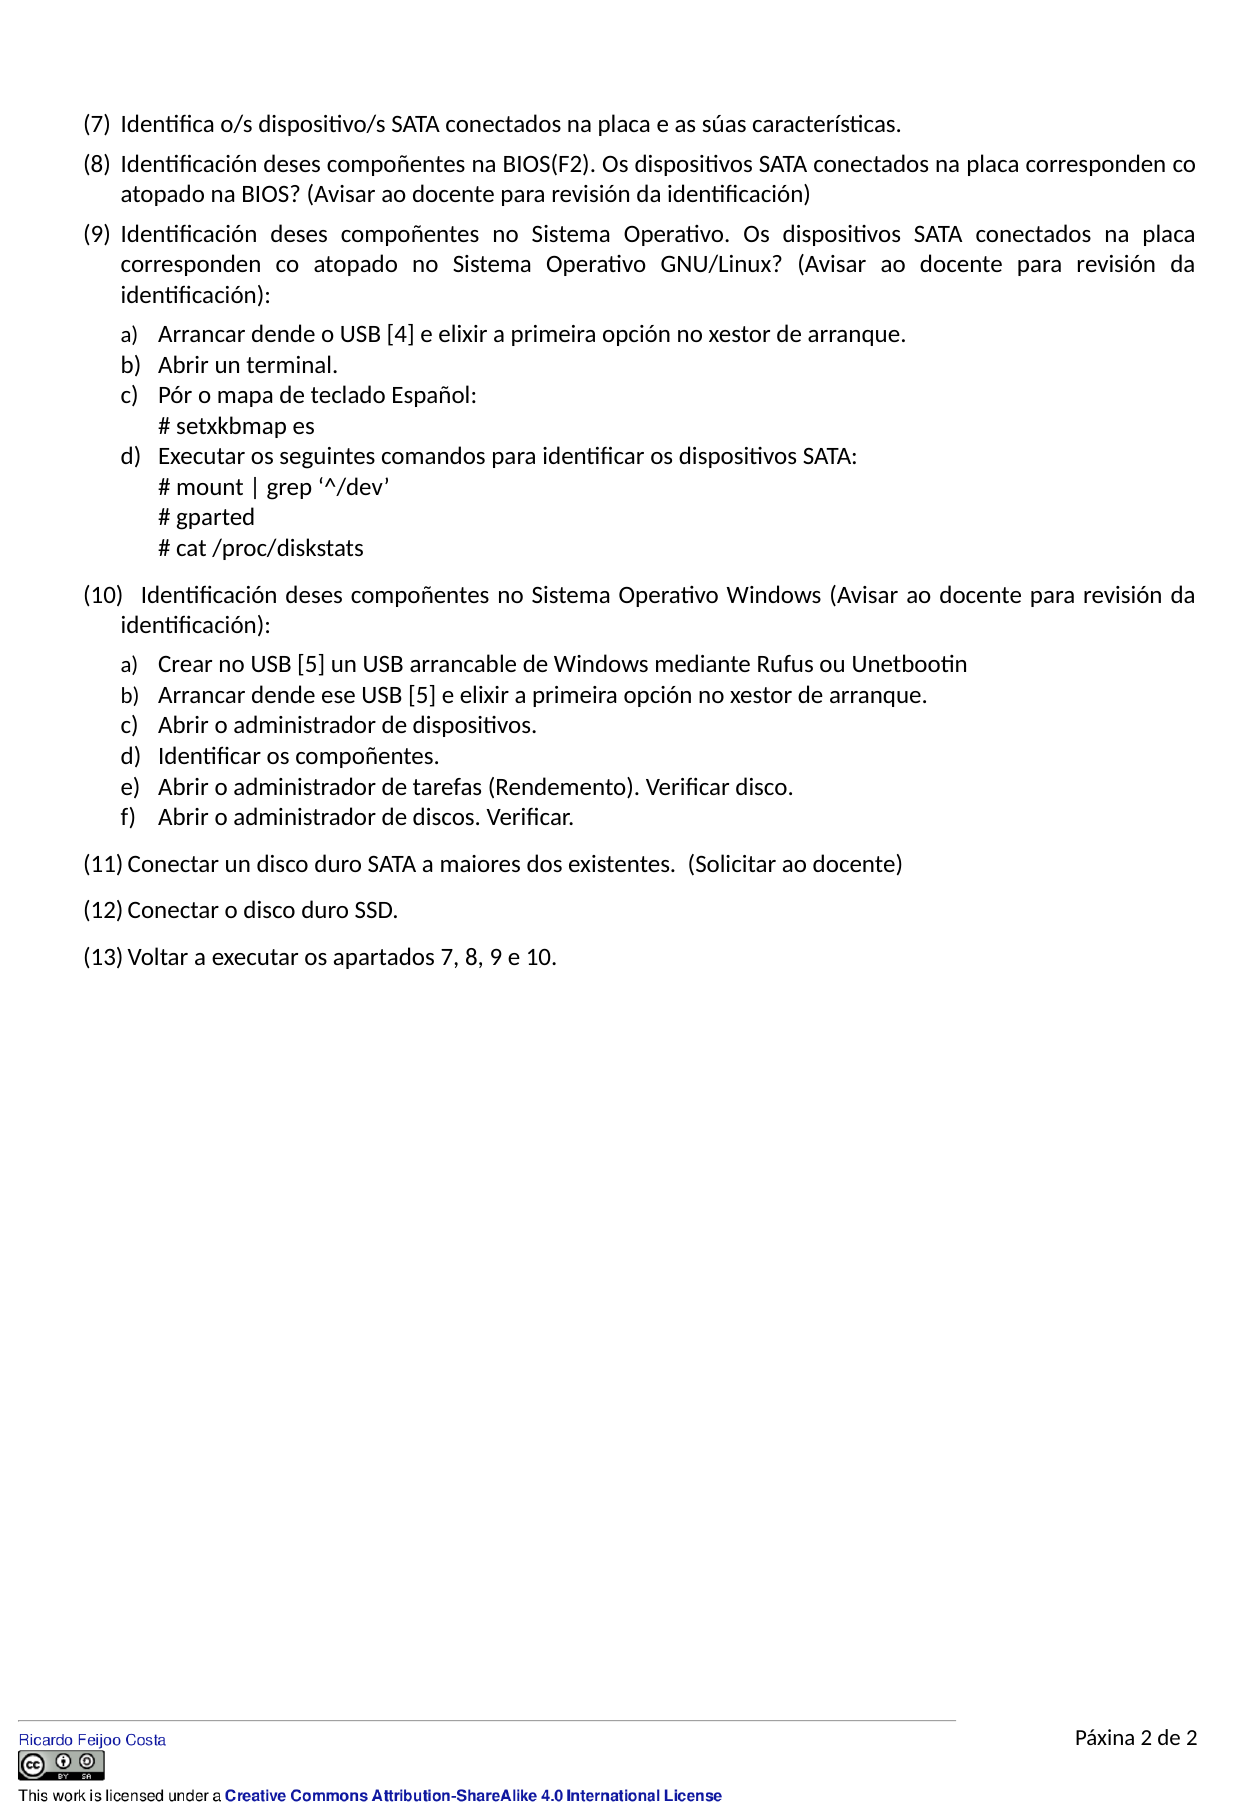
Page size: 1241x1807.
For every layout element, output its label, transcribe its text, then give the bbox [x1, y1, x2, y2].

list Identificación deses compoñentes no Sistema Operativo. Os dispositivos SATA conectados na placa corresponden co atopado no Sistema Operativo GNU/Linux? (Avisar ao docente para revisión da identificación): [83, 218, 1197, 309]
list # setxkbmap es [120, 410, 1197, 440]
list Abrir un terminal. [120, 349, 1197, 379]
list Abrir o administrador de dispositivos. [120, 709, 1197, 740]
list Conectar un disco duro SATA a maiores dos existentes. (Solicitar ao docente) [83, 848, 1197, 878]
list Abrir o administrador de tarefas (Rendemento). Verificar disco. [120, 771, 1197, 801]
list # gparted [120, 501, 1197, 532]
list # cat /proc/diskstats [120, 532, 1197, 562]
list Identificación deses compoñentes na BIOS(F2). Os dispositivos SATA conectados na placa corresponden co atopado na BIOS? (Avisar ao docente para revisión da identificación) [83, 148, 1197, 209]
list Pór o mapa de teclado Español: [120, 379, 1197, 410]
list Arrancar dende o USB [4] e elixir a primeira opción no xestor de arranque. [120, 318, 1197, 349]
list # mount | grep ‘^/dev’ [120, 471, 1197, 501]
list Identificar os compoñentes. [120, 740, 1197, 771]
list Conectar o disco duro SSD. [83, 895, 1197, 925]
list Executar os seguintes comandos para identificar os dispositivos SATA: [120, 440, 1197, 471]
list Identificación deses compoñentes no Sistema Operativo Windows (Avisar ao docente para revisión da identificación): [83, 579, 1197, 640]
picture [8, 1715, 957, 1806]
list Arrancar dende ese USB [5] e elixir a primeira opción no xestor de arranque. [120, 679, 1197, 709]
list Identifica o/s dispositivo/s SATA conectados na placa e as súas características. [83, 109, 1197, 139]
list Voltar a executar os apartados 7, 8, 9 e 10. [83, 941, 1197, 972]
list Abrir o administrador de discos. Verificar. [120, 801, 1197, 832]
list Crear no USB [5] un USB arrancable de Windows mediante Rufus ou Unetbootin [120, 648, 1197, 679]
